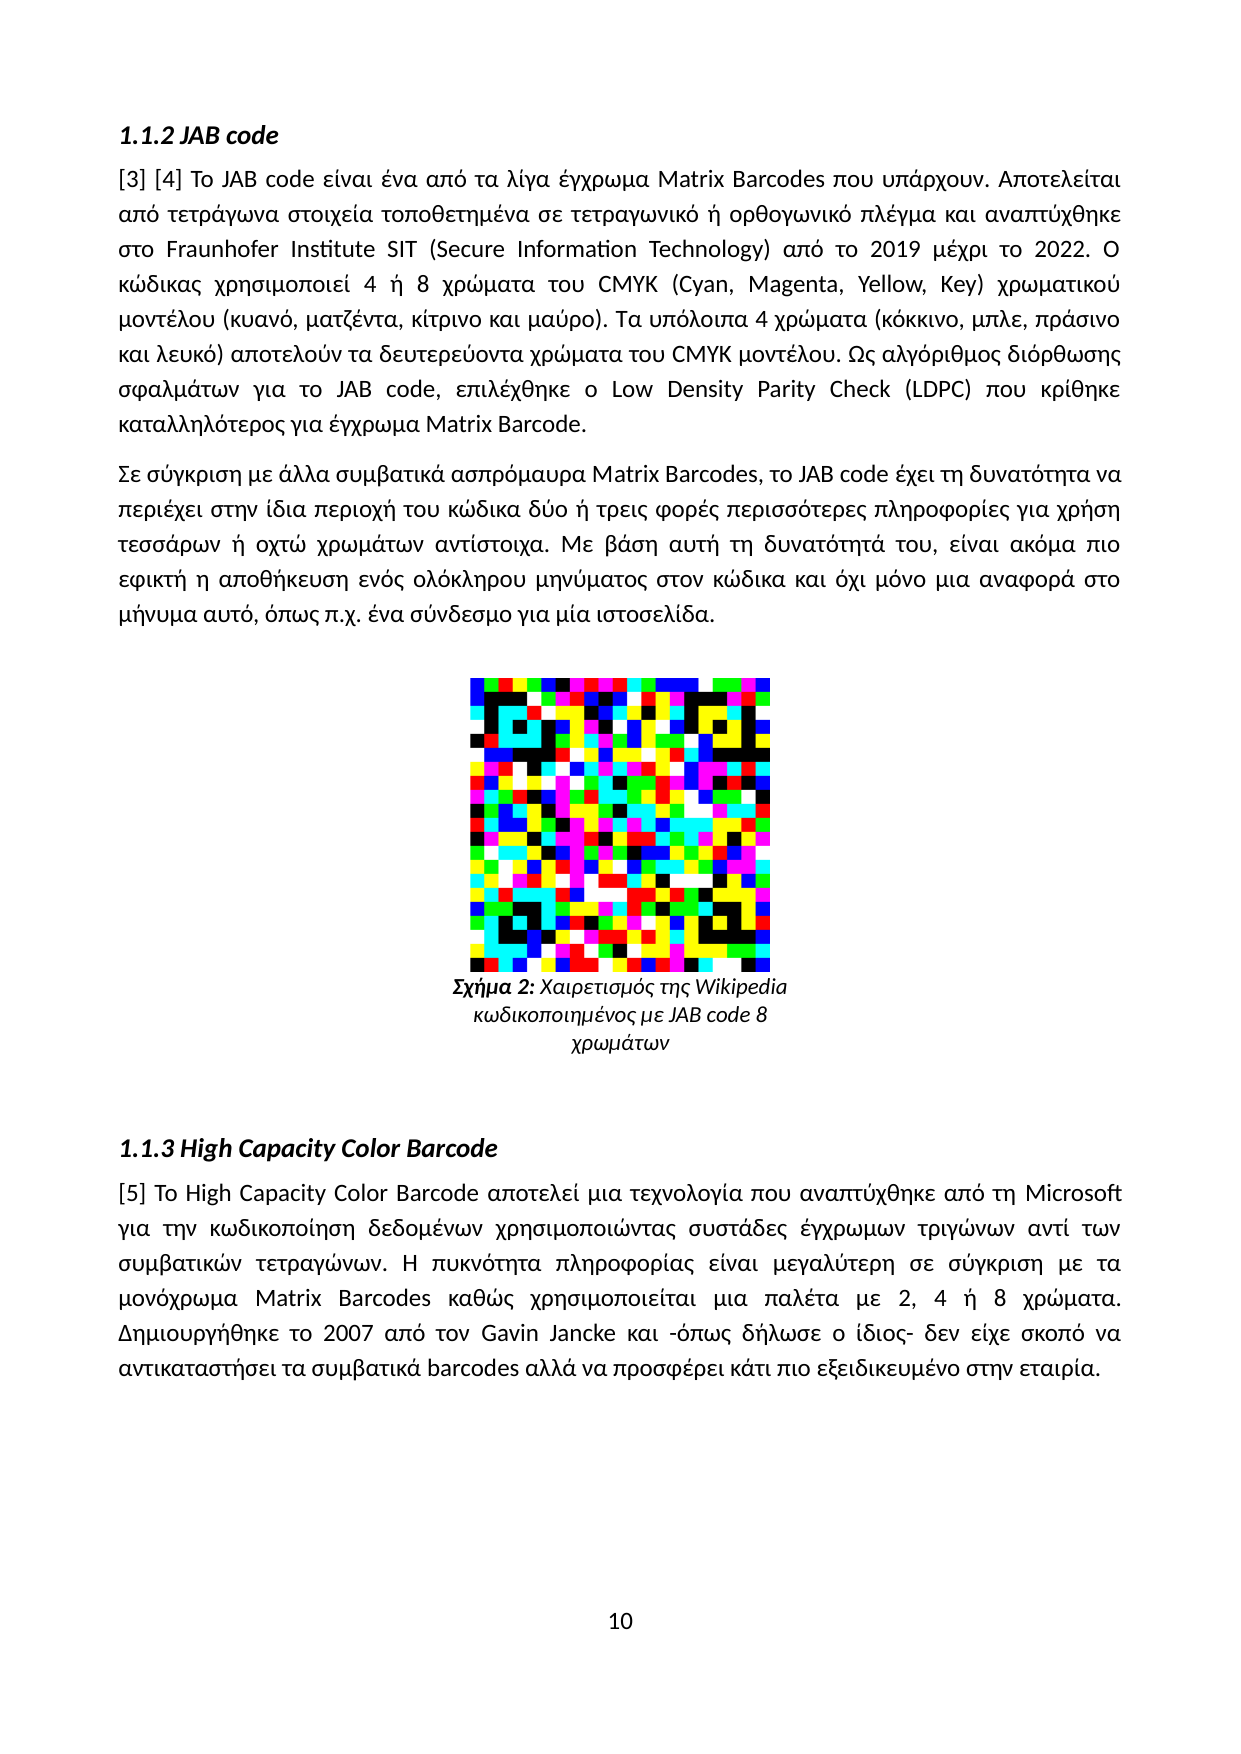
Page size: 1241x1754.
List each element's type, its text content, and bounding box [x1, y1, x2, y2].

picture [470, 678, 770, 972]
text Σχήμα 2: Χαιρετισμός της Wikipedia κωδικοποιημένος με JAB code 8 χρωμάτων [446, 691, 794, 1056]
subtitle 1.1.2 JAB code [118, 118, 1122, 151]
text [5] Το High Capacity Color Barcode αποτελεί μια τεχνολογία που αναπτύχθηκε από τη Microsoft για την κωδικοποίηση δεδομένων χρησιμοποιώντας συστάδες έγχρωμων τριγώνων αντί των συμβατικών τετραγώνων. Η πυκνότητα πληροφορίας είναι μεγαλύτερη σε σύγκριση με τα μονόχρωμα Matrix Barcodes καθώς χρησιμοποιείται μια παλέτα με 2, 4 ή 8 χρώματα. Δημιουργήθηκε το 2007 από τον Gavin Jancke και -όπως δήλωσε ο ίδιος- δεν είχε σκοπό να αντικαταστήσει τα συμβατικά barcodes αλλά να προσφέρει κάτι πιο εξειδικευμένο στην εταιρία. [118, 1177, 1122, 1383]
text [3] [4] Το JAB code είναι ένα από τα λίγα έγχρωμα Matrix Barcodes που υπάρχουν. Αποτελείται από τετράγωνα στοιχεία τοποθετημένα σε τετραγωνικό ή ορθογωνικό πλέγμα και αναπτύχθηκε στο Fraunhofer Institute SIT (Secure Information Technology) από το 2019 μέχρι το 2022. Ο κώδικας χρησιμοποιεί 4 ή 8 χρώματα του CMYK (Cyan, Magenta, Yellow, Key) χρωματικού μοντέλου (κυανό, ματζέντα, κίτρινο και μαύρο). Τα υπόλοιπα 4 χρώματα (κόκκινο, μπλε, πράσινο και λευκό) αποτελούν τα δευτερεύοντα χρώματα του CMYK μοντέλου. Ως αλγόριθμος διόρθωσης σφαλμάτων για το JAB code, επιλέχθηκε ο Low Density Parity Check (LDPC) που κρίθηκε καταλληλότερος για έγχρωμα Matrix Barcode. [118, 164, 1122, 439]
subtitle 1.1.3 High Capacity Color Barcode [118, 1132, 1122, 1164]
text Σε σύγκριση με άλλα συμβατικά ασπρόμαυρα Matrix Barcodes, το JAB code έχει τη δυνατότητα να περιέχει στην ίδια περιοχή του κώδικα δύο ή τρεις φορές περισσότερες πληροφορίες για χρήση τεσσάρων ή οχτώ χρωμάτων αντίστοιχα. Με βάση αυτή τη δυνατότητά του, είναι ακόμα πιο εφικτή η αποθήκευση ενός ολόκληρου μηνύματος στον κώδικα και όχι μόνο μια αναφορά στο μήνυμα αυτό, όπως π.χ. ένα σύνδεσμο για μία ιστοσελίδα. [118, 458, 1122, 629]
